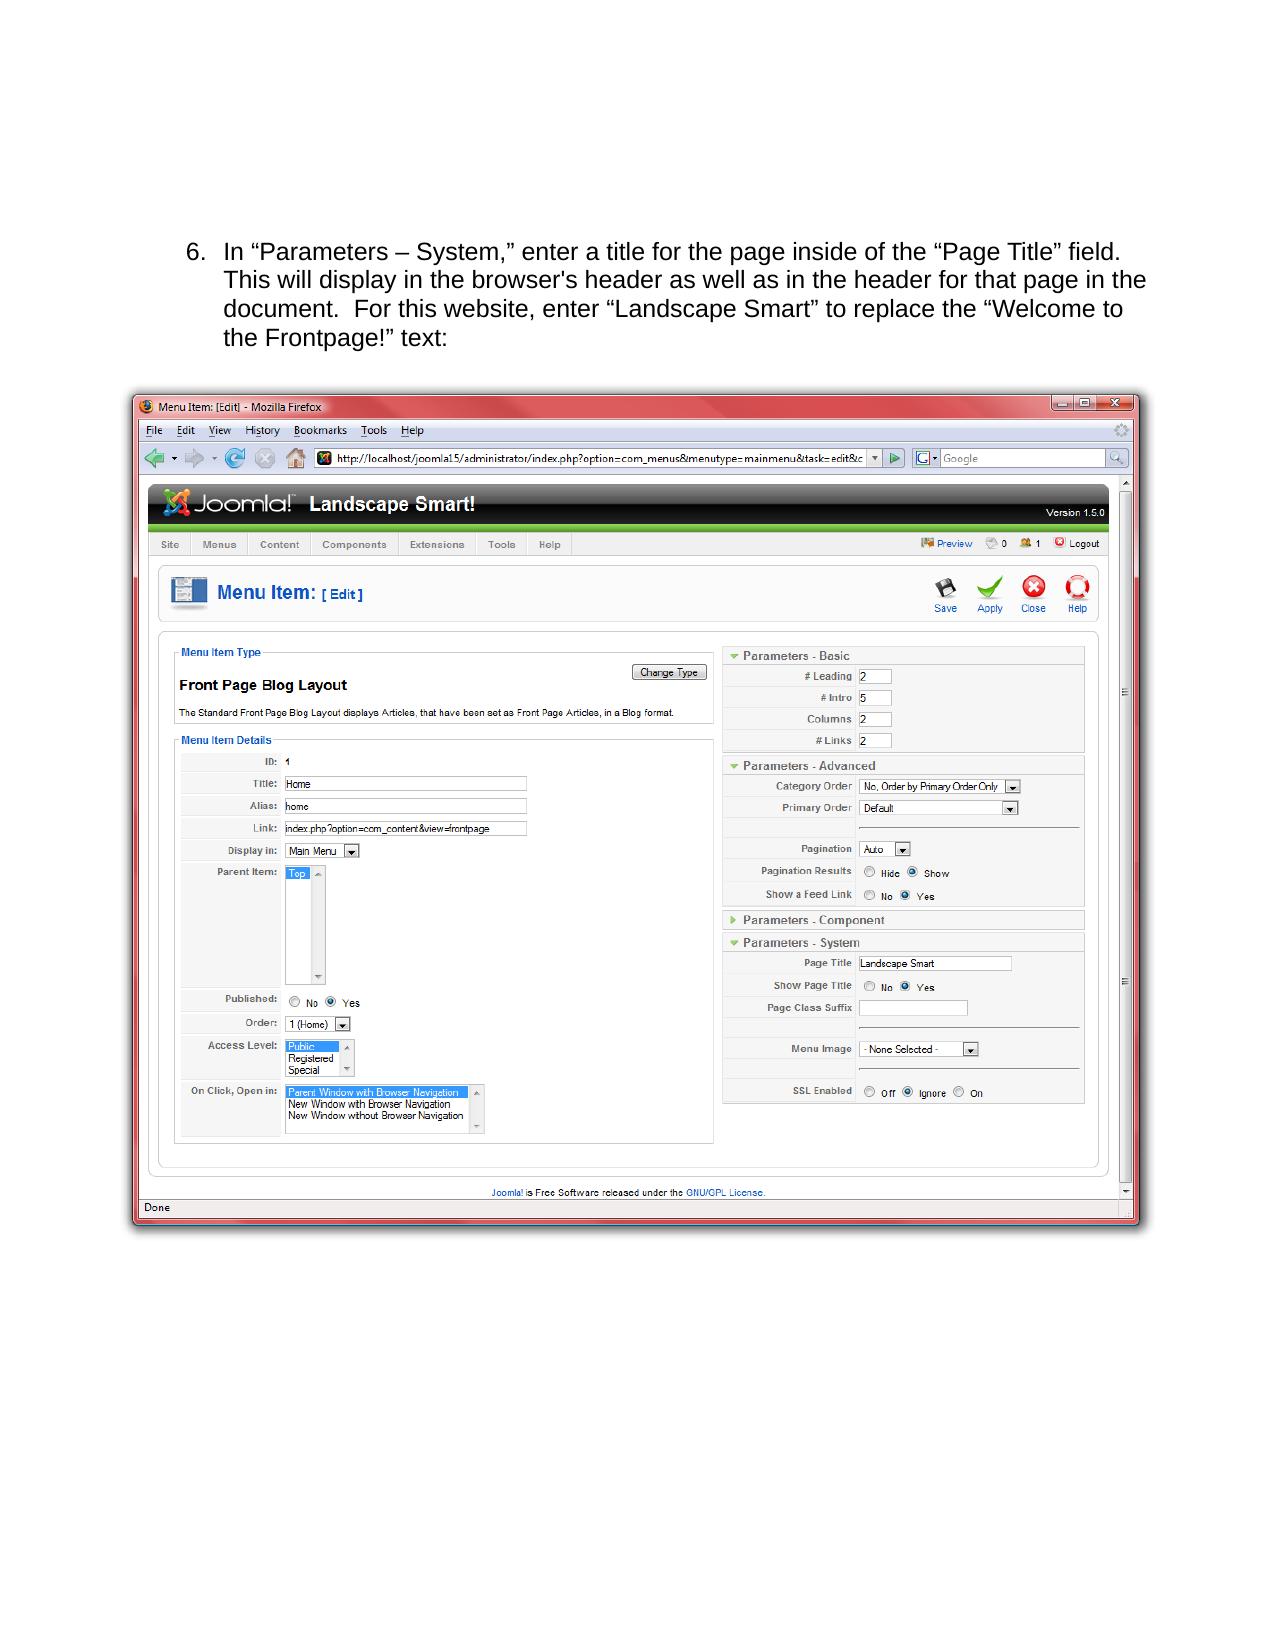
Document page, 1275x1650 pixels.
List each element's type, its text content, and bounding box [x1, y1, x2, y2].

list In “Parameters – System,” enter a title for the page inside of the “Page Title” field. This will display in the browser's header as well as in the header for that page in the document. For this website, enter “Landscape Smart” to replace the “Welcome to the Frontpage!” text: [186, 237, 1157, 352]
picture [119, 378, 1156, 1251]
